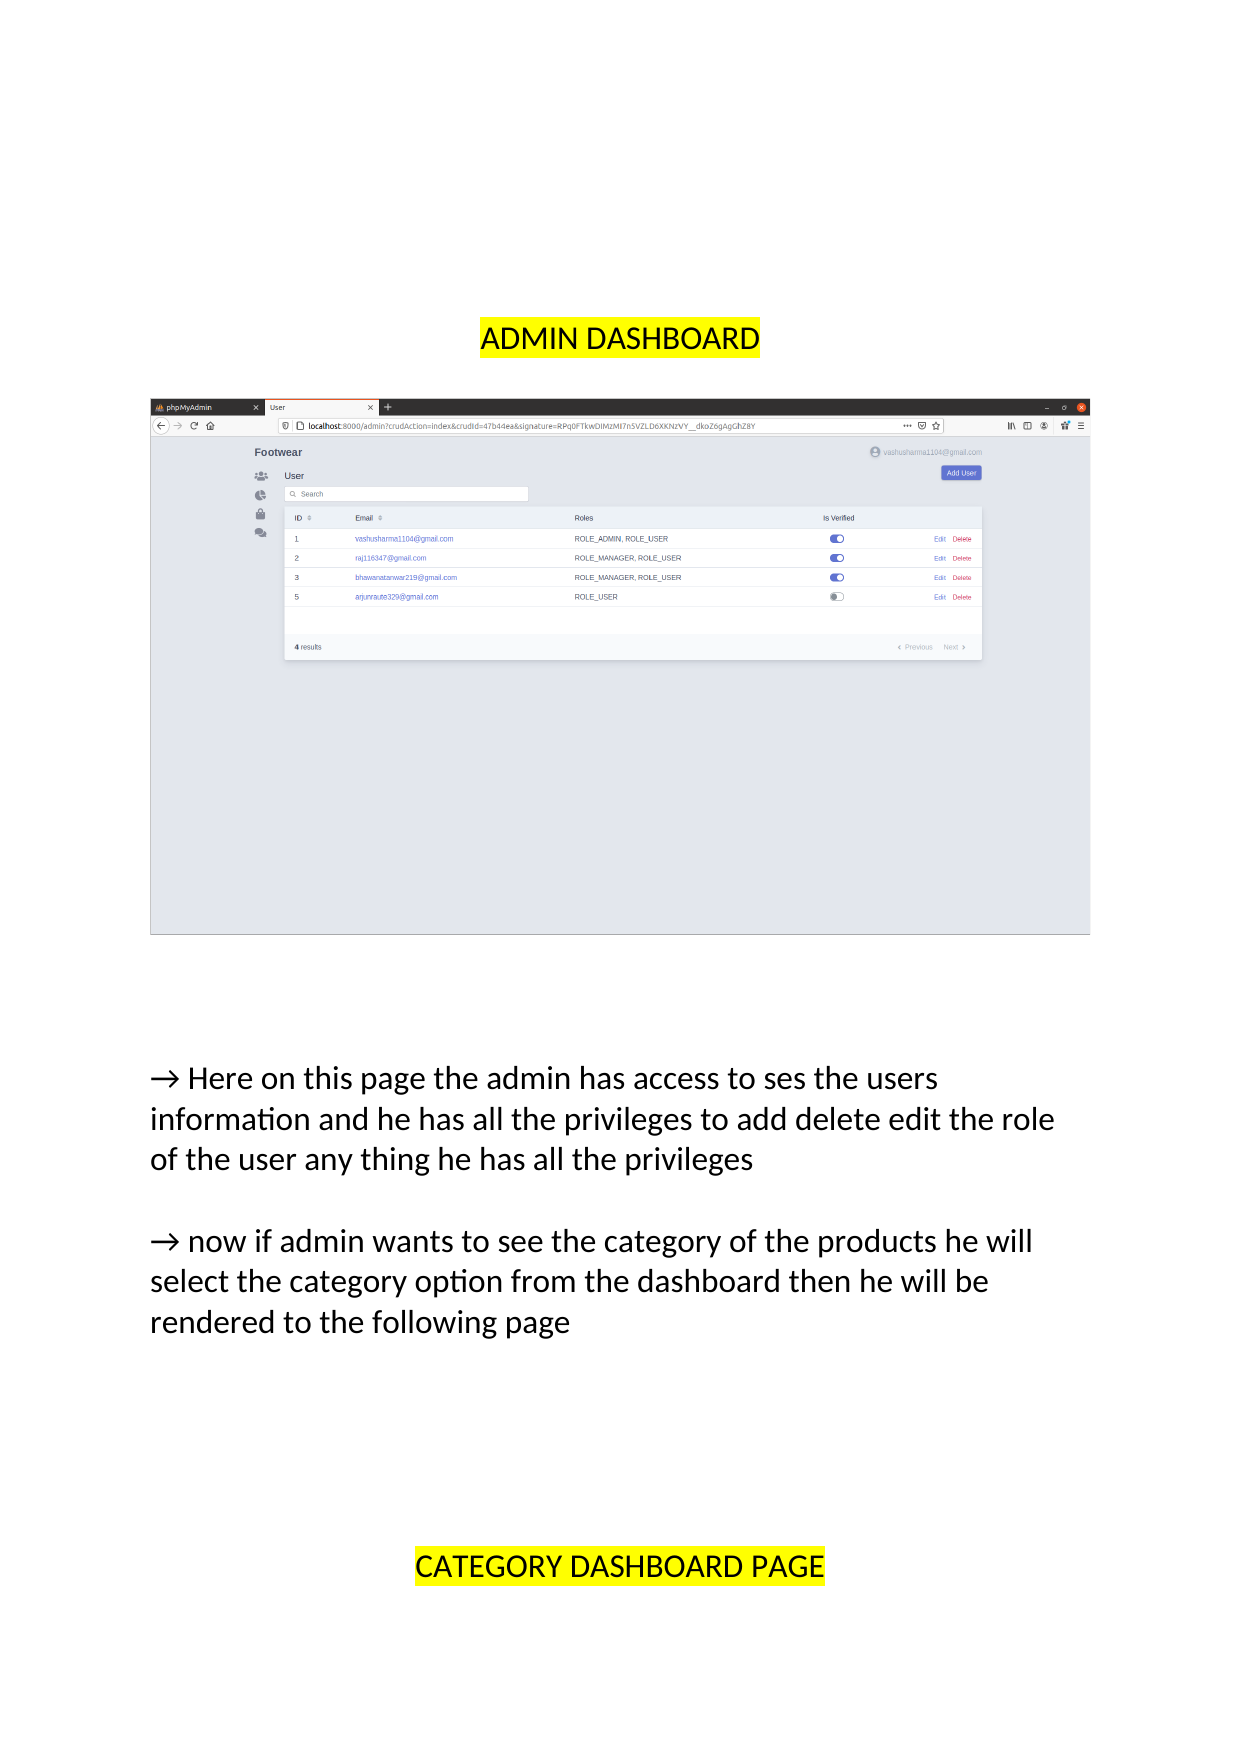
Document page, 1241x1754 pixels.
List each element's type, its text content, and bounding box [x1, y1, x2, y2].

list CATEGORY DASHBOARD PAGE [150, 1546, 1090, 1586]
list → now if admin wants to see the category of the products he will select the category option from the dashboard then he will be rendered to the following page [150, 1220, 1090, 1342]
list ADMIN DASHBOARD [150, 317, 1090, 358]
list → Here on this page the admin has access to ses the users information and he has all the privileges to add delete edit the role of the user any thing he has all the privileges [150, 1057, 1090, 1179]
picture [150, 398, 1091, 935]
